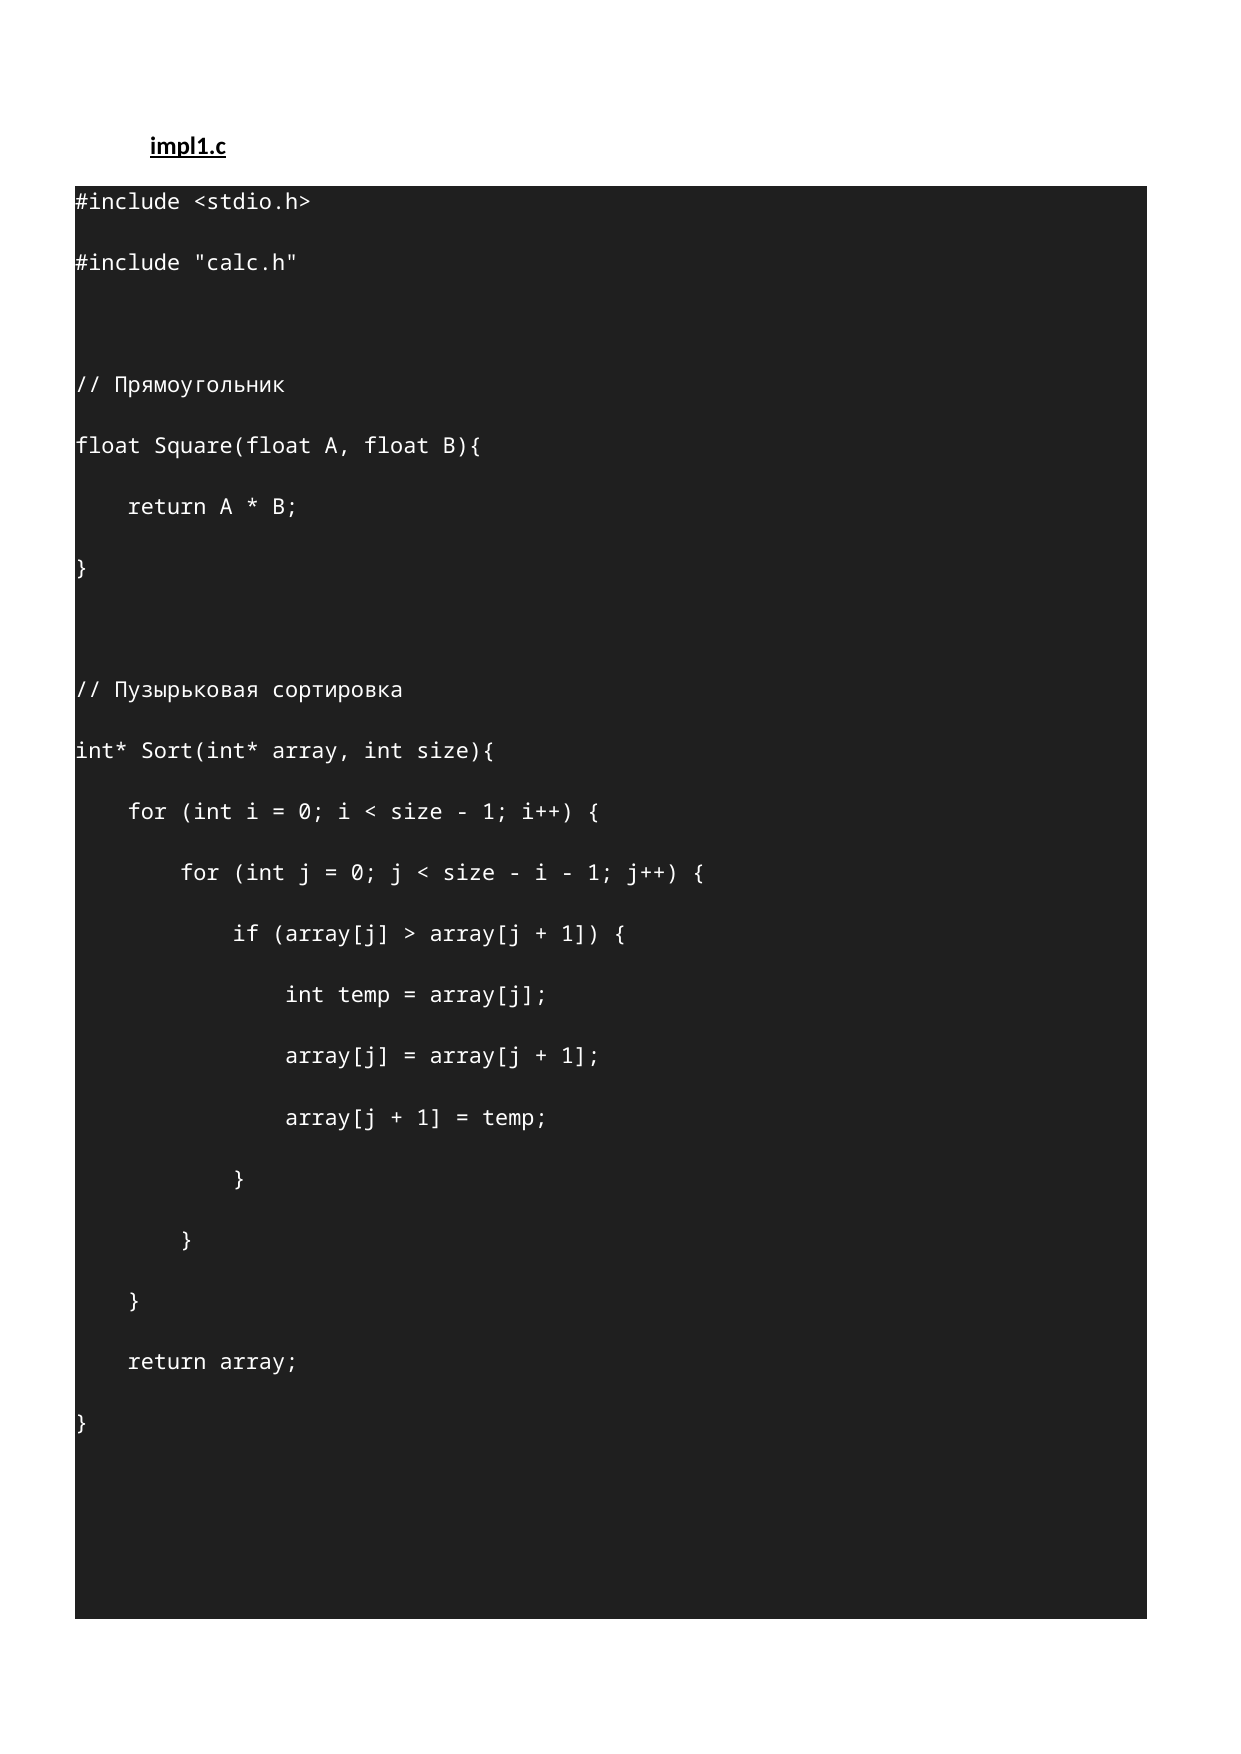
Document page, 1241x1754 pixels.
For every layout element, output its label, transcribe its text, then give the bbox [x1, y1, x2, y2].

text float Square(float A, float B){ [75, 430, 1147, 460]
text } [75, 1407, 1147, 1436]
text return A * B; [75, 491, 1147, 521]
text #include "calc.h" [75, 247, 1147, 277]
text return array; [75, 1346, 1147, 1375]
text impl1.c [150, 130, 1147, 161]
text array[j] = array[j + 1]; [75, 1040, 1147, 1070]
text } [75, 1284, 1147, 1314]
text int* Sort(int* array, int size){ [75, 735, 1147, 765]
text #include <stdio.h> [75, 186, 1147, 216]
text // Пузырьковая сортировка [75, 674, 1147, 704]
text } [75, 1162, 1147, 1192]
text } [75, 552, 1147, 582]
text } [75, 1223, 1147, 1253]
text for (int i = 0; i < size - 1; i++) { [75, 796, 1147, 826]
text int temp = array[j]; [75, 979, 1147, 1009]
text // Прямоугольник [75, 369, 1147, 399]
text array[j + 1] = temp; [75, 1101, 1147, 1131]
text if (array[j] > array[j + 1]) { [75, 918, 1147, 948]
text for (int j = 0; j < size - i - 1; j++) { [75, 857, 1147, 887]
